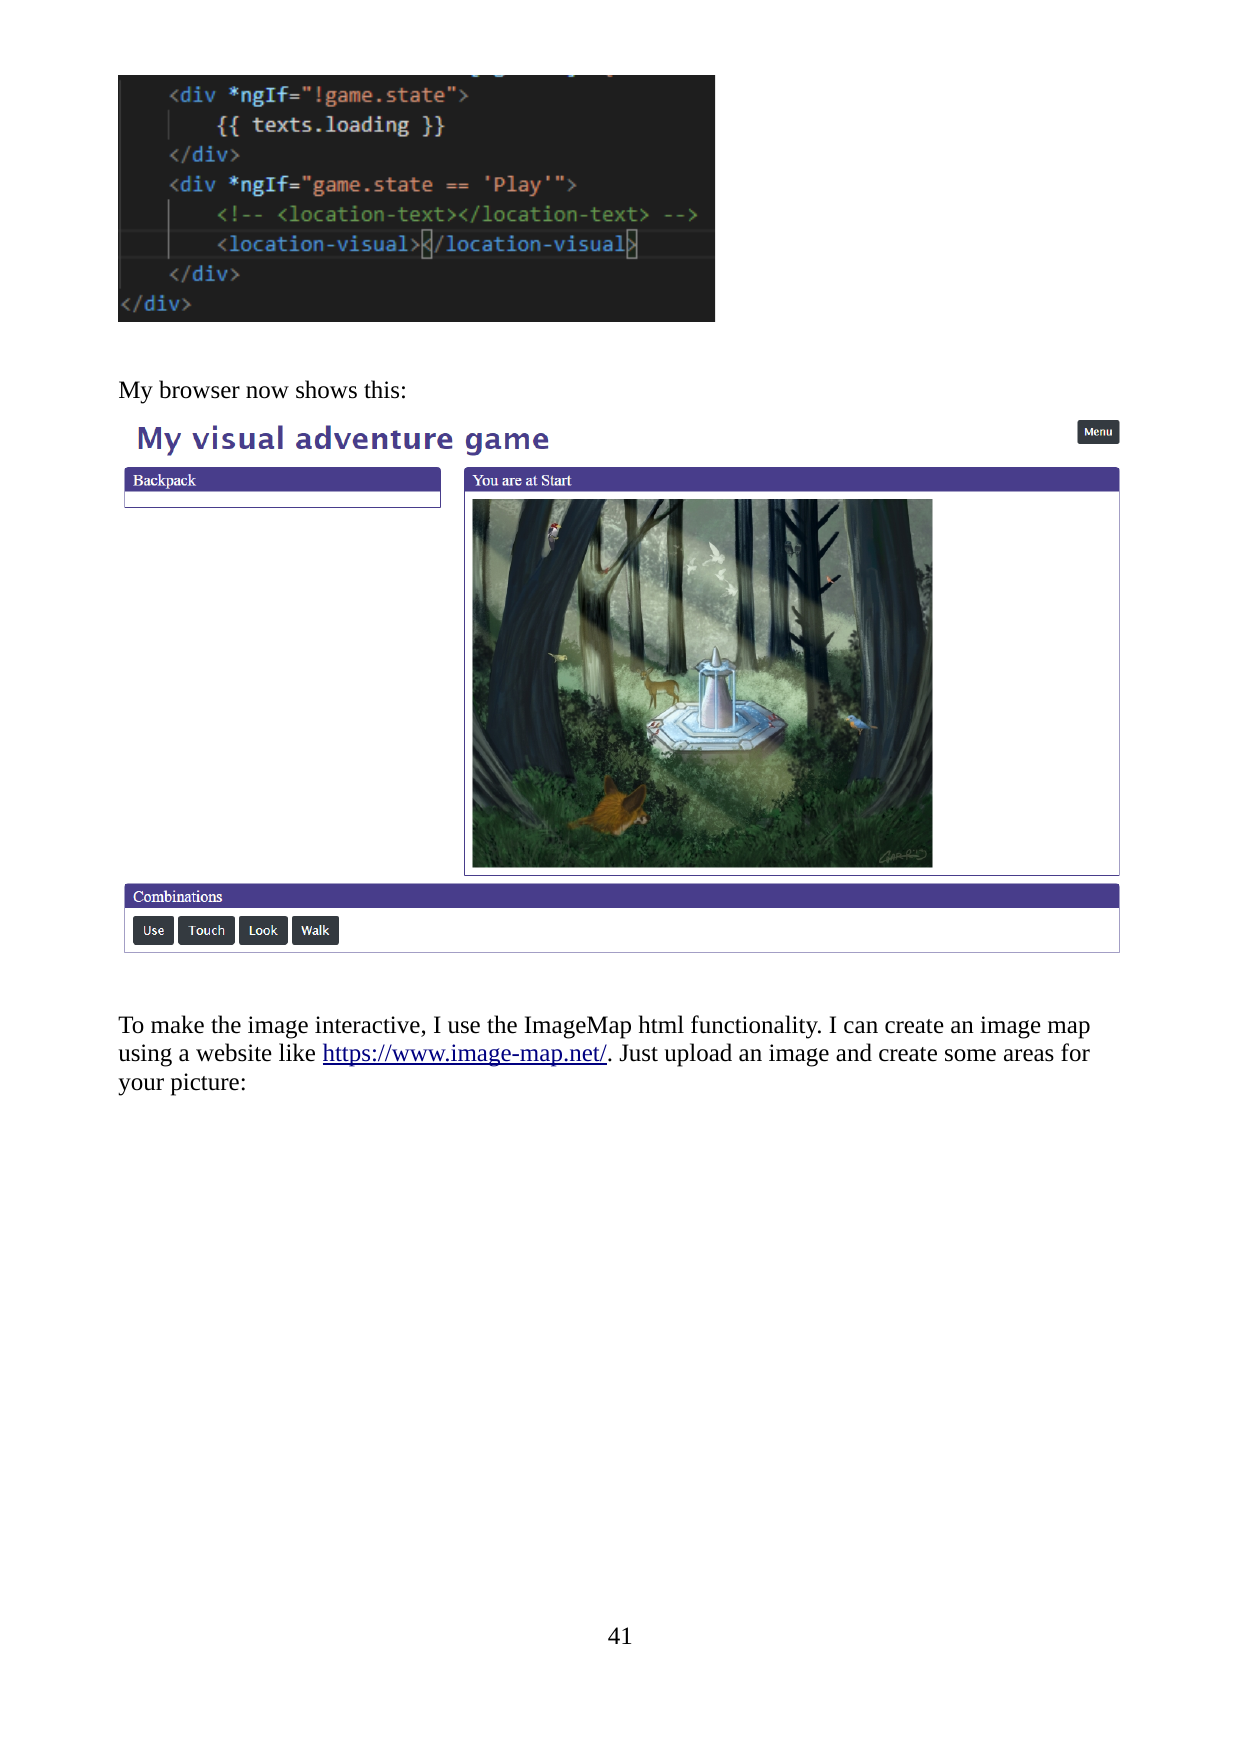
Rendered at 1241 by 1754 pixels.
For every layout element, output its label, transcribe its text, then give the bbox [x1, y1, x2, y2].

text To make the image interactive, I use the ImageMap html functionality. I can create an image map using a website like https://www.image-map.net/. Just upload an image and create some areas for your picture: [118, 1010, 1122, 1096]
text My browser now shows this: [118, 376, 1122, 404]
